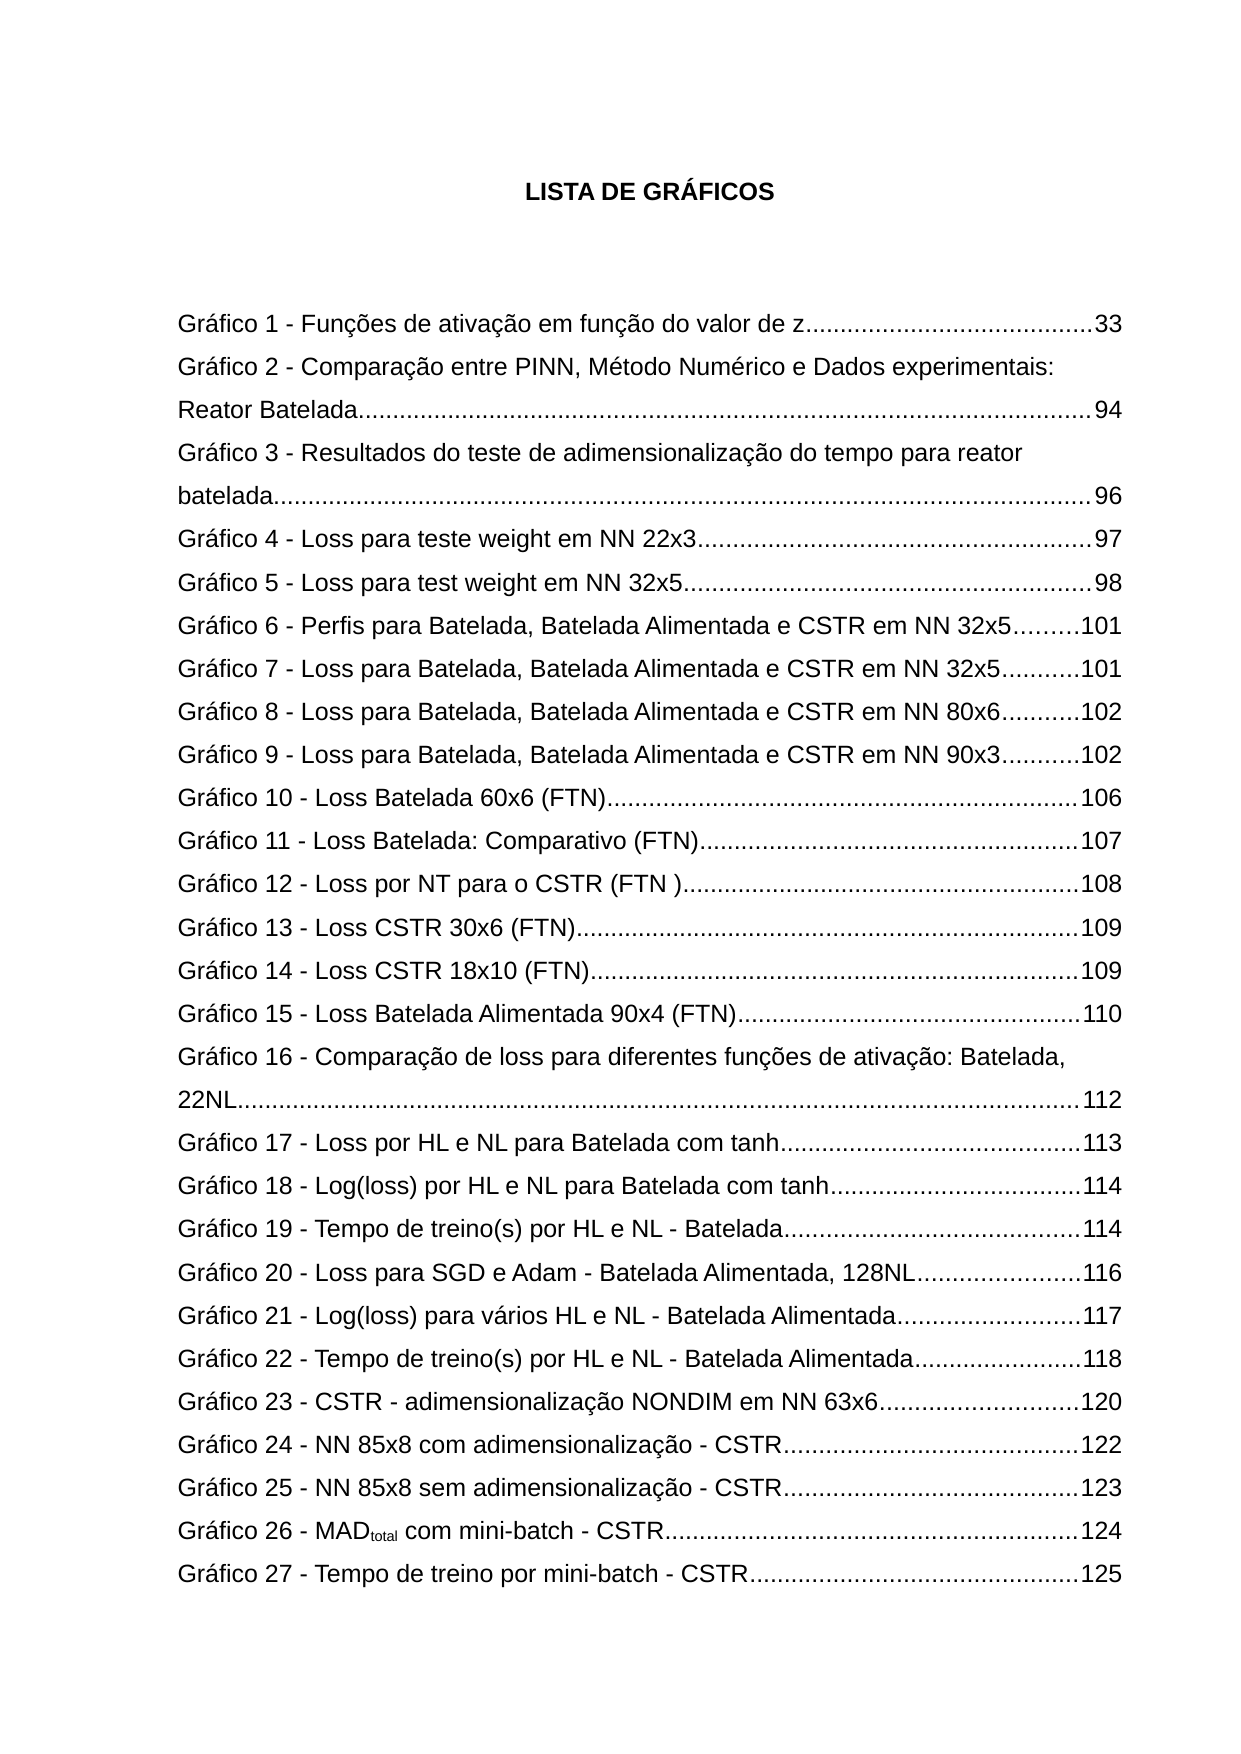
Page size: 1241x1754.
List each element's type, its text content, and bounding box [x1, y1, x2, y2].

text Gráfico 10 - Loss Batelada 60x6 (FTN) 106 [177, 783, 1122, 812]
text Gráfico 17 - Loss por HL e NL para Batelada com tanh 113 [177, 1128, 1122, 1157]
text Gráfico 14 - Loss CSTR 18x10 (FTN) 109 [177, 956, 1122, 984]
text Gráfico 13 - Loss CSTR 30x6 (FTN) 109 [177, 913, 1122, 941]
text Gráfico 26 - MADtotal com mini-batch - CSTR 124 [177, 1516, 1122, 1545]
text Gráfico 7 - Loss para Batelada, Batelada Alimentada e CSTR em NN 32x5 101 [177, 654, 1122, 683]
text Gráfico 3 - Resultados do teste de adimensionalização do tempo para reator batelada 96 [177, 438, 1122, 510]
text Gráfico 8 - Loss para Batelada, Batelada Alimentada e CSTR em NN 80x6 102 [177, 697, 1122, 726]
subtitle LISTA DE GRÁFICOS [177, 177, 1122, 206]
text Gráfico 2 - Comparação entre PINN, Método Numérico e Dados experimentais: Reator Batelada 94 [177, 352, 1122, 424]
text Gráfico 5 - Loss para test weight em NN 32x5 98 [177, 568, 1122, 596]
text Gráfico 22 - Tempo de treino(s) por HL e NL - Batelada Alimentada 118 [177, 1344, 1122, 1373]
text Gráfico 18 - Log(loss) por HL e NL para Batelada com tanh 114 [177, 1171, 1122, 1200]
text Gráfico 25 - NN 85x8 sem adimensionalização - CSTR 123 [177, 1473, 1122, 1502]
text Gráfico 6 - Perfis para Batelada, Batelada Alimentada e CSTR em NN 32x5 101 [177, 611, 1122, 639]
text Gráfico 20 - Loss para SGD e Adam - Batelada Alimentada, 128NL 116 [177, 1258, 1122, 1286]
text Gráfico 24 - NN 85x8 com adimensionalização - CSTR 122 [177, 1430, 1122, 1459]
text Gráfico 16 - Comparação de loss para diferentes funções de ativação: Batelada, 22NL 112 [177, 1042, 1122, 1114]
text Gráfico 15 - Loss Batelada Alimentada 90x4 (FTN) 110 [177, 999, 1122, 1028]
text Gráfico 12 - Loss por NT para o CSTR (FTN ) 108 [177, 869, 1122, 898]
text Gráfico 23 - CSTR - adimensionalização NONDIM em NN 63x6 120 [177, 1387, 1122, 1416]
text Gráfico 27 - Tempo de treino por mini-batch - CSTR 125 [177, 1559, 1122, 1588]
text Gráfico 1 - Funções de ativação em função do valor de z 33 [177, 309, 1122, 338]
text Gráfico 21 - Log(loss) para vários HL e NL - Batelada Alimentada 117 [177, 1301, 1122, 1329]
text Gráfico 4 - Loss para teste weight em NN 22x3 97 [177, 524, 1122, 553]
text Gráfico 11 - Loss Batelada: Comparativo (FTN) 107 [177, 826, 1122, 855]
text Gráfico 9 - Loss para Batelada, Batelada Alimentada e CSTR em NN 90x3 102 [177, 740, 1122, 769]
text Gráfico 19 - Tempo de treino(s) por HL e NL - Batelada 114 [177, 1214, 1122, 1243]
